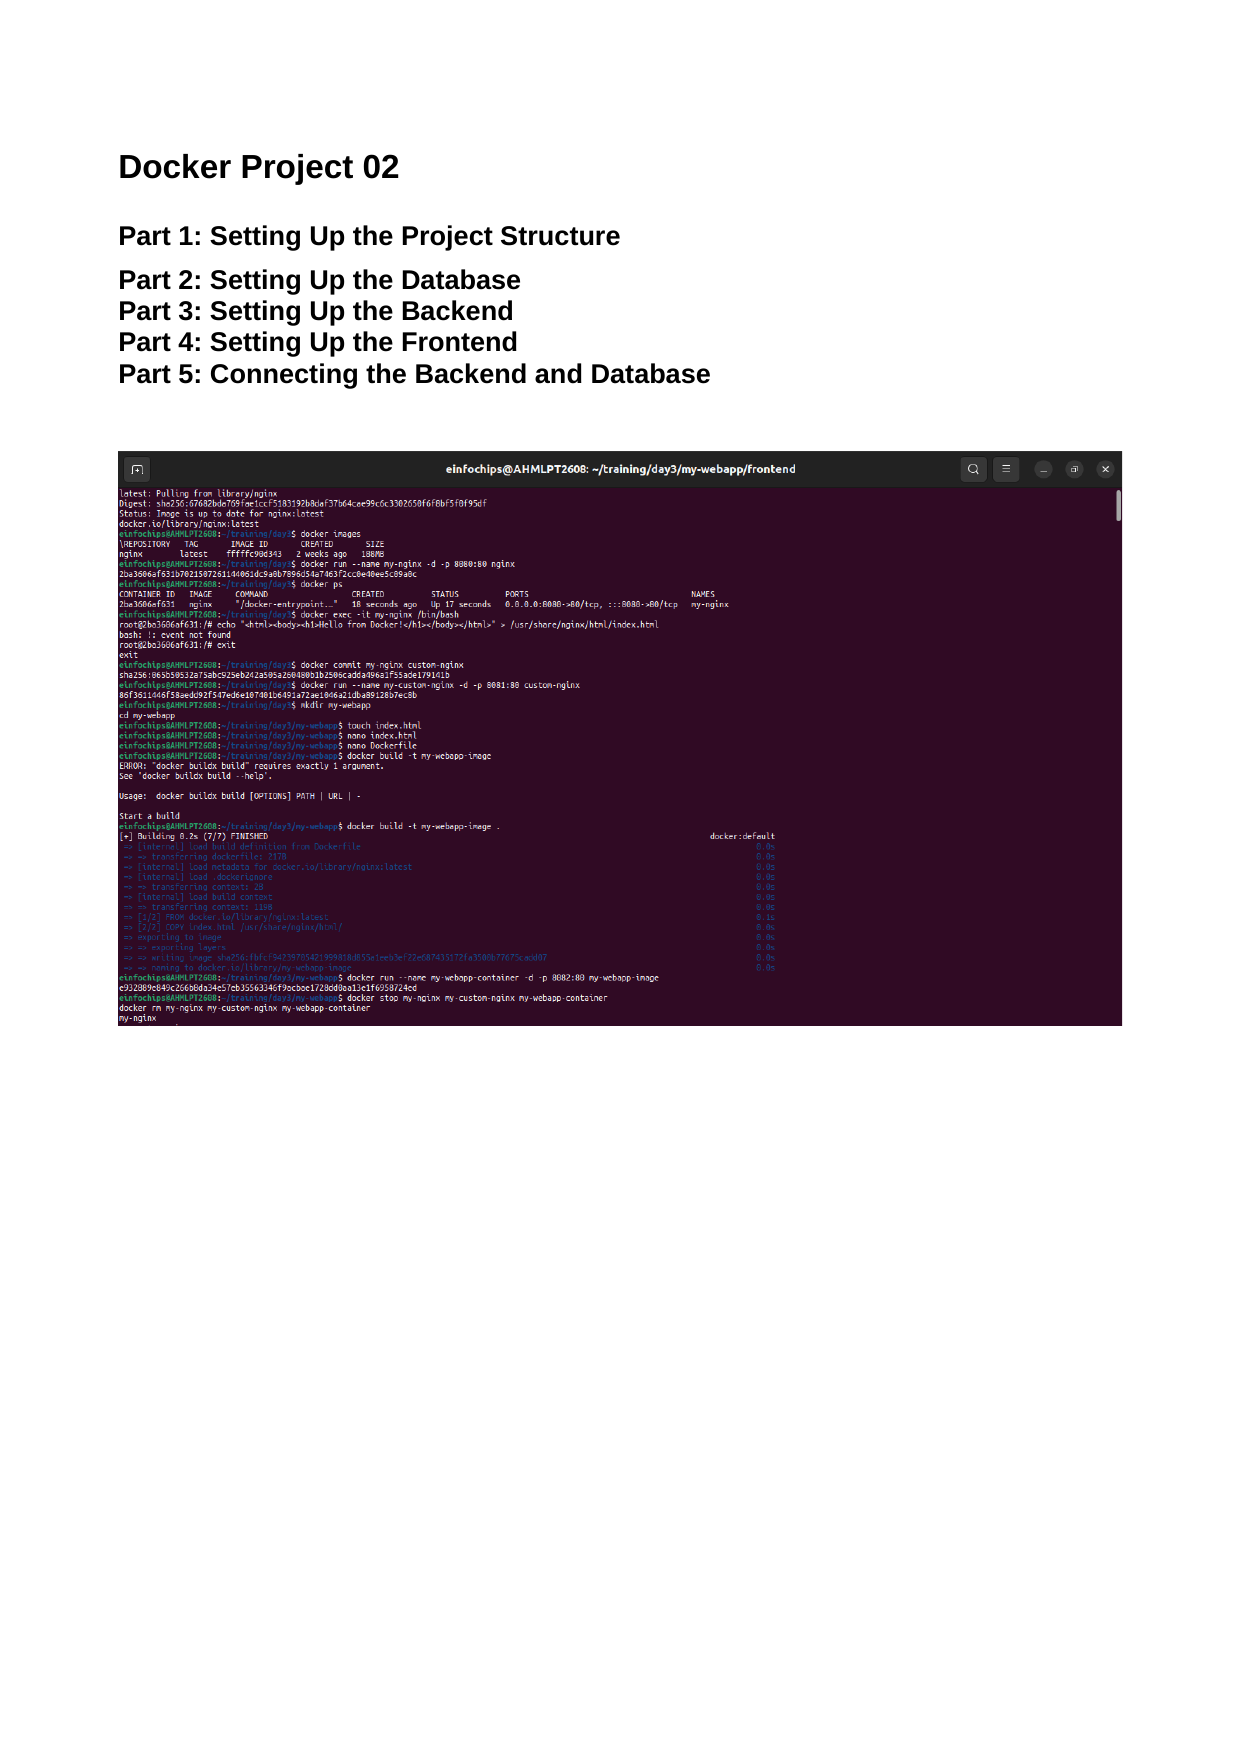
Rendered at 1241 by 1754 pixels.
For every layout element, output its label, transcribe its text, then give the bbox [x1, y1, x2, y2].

picture [118, 451, 1123, 1026]
subtitle Part 1: Setting Up the Project Structure [118, 220, 1122, 251]
text Part 3: Setting Up the Backend [118, 295, 1122, 326]
text Part 2: Setting Up the Database [118, 264, 1122, 295]
text Part 4: Setting Up the Frontend [118, 326, 1122, 358]
text Part 5: Connecting the Backend and Database [118, 358, 1122, 389]
text Docker Project 02 [118, 147, 1122, 185]
